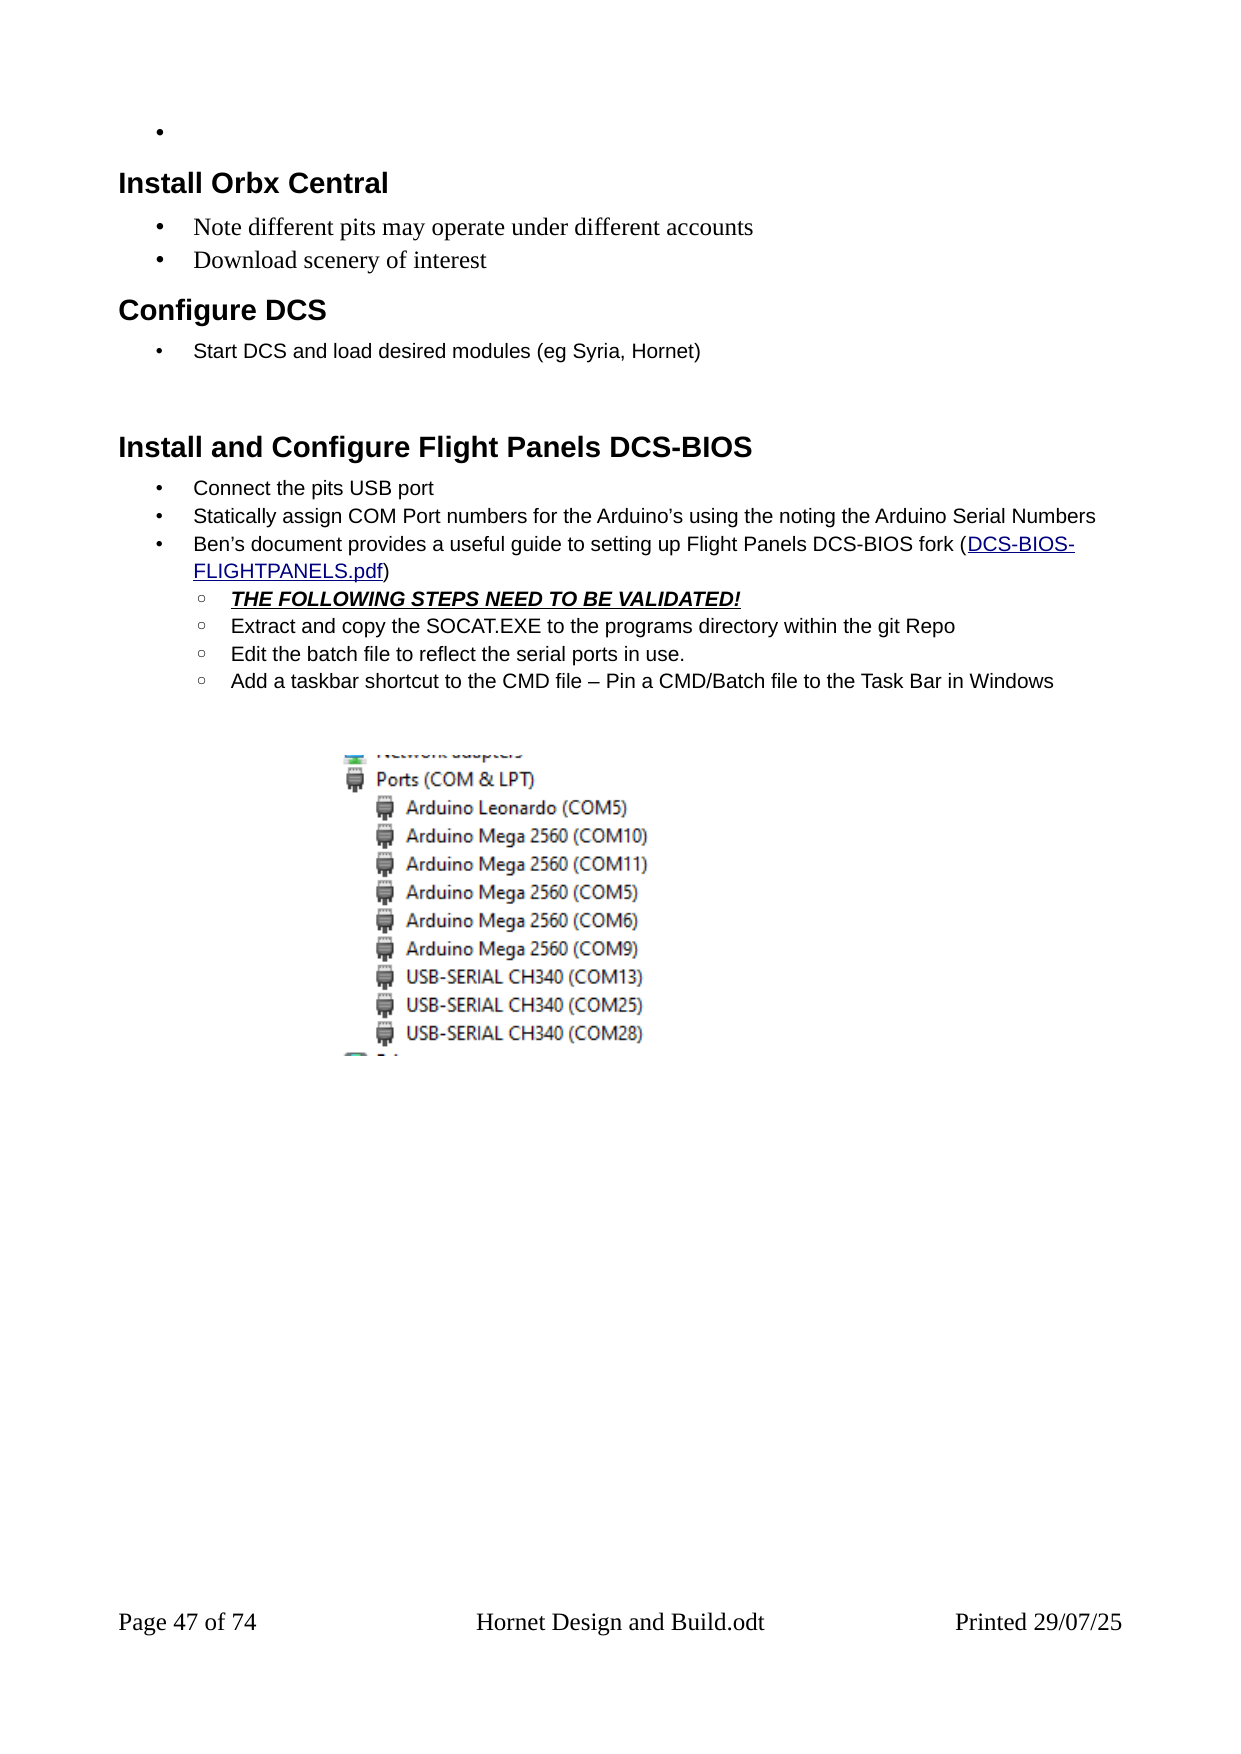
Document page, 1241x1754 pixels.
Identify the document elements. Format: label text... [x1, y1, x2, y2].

list Note different pits may operate under different accounts [156, 212, 1122, 241]
list Download scenery of interest [156, 245, 1122, 274]
list Start DCS and load desired modules (eg Syria, Hornet) [156, 339, 1122, 363]
list THE FOLLOWING STEPS NEED TO BE VALIDATED! [193, 587, 1122, 611]
subtitle Install and Configure Flight Panels DCS-BIOS [118, 430, 1122, 464]
list Connect the pits USB port [156, 476, 1122, 500]
list Statically assign COM Port numbers for the Arduino’s using the noting the Arduino Serial Numbers [156, 504, 1122, 528]
list Add a taskbar shortcut to the CMD file – Pin a CMD/Batch file to the Task Bar in Windows [193, 669, 1122, 693]
subtitle Configure DCS [118, 293, 1122, 326]
list Ben’s document provides a useful guide to setting up Flight Panels DCS-BIOS fork (DCS-BIOS-FLIGHTPANELS.pdf) [156, 531, 1122, 583]
subtitle Install Orbx Central [118, 166, 1122, 199]
picture [342, 755, 667, 1056]
list Edit the batch file to reflect the serial ports in use. [193, 642, 1122, 666]
list Extract and copy the SOCAT.EXE to the programs directory within the git Repo [193, 614, 1122, 638]
